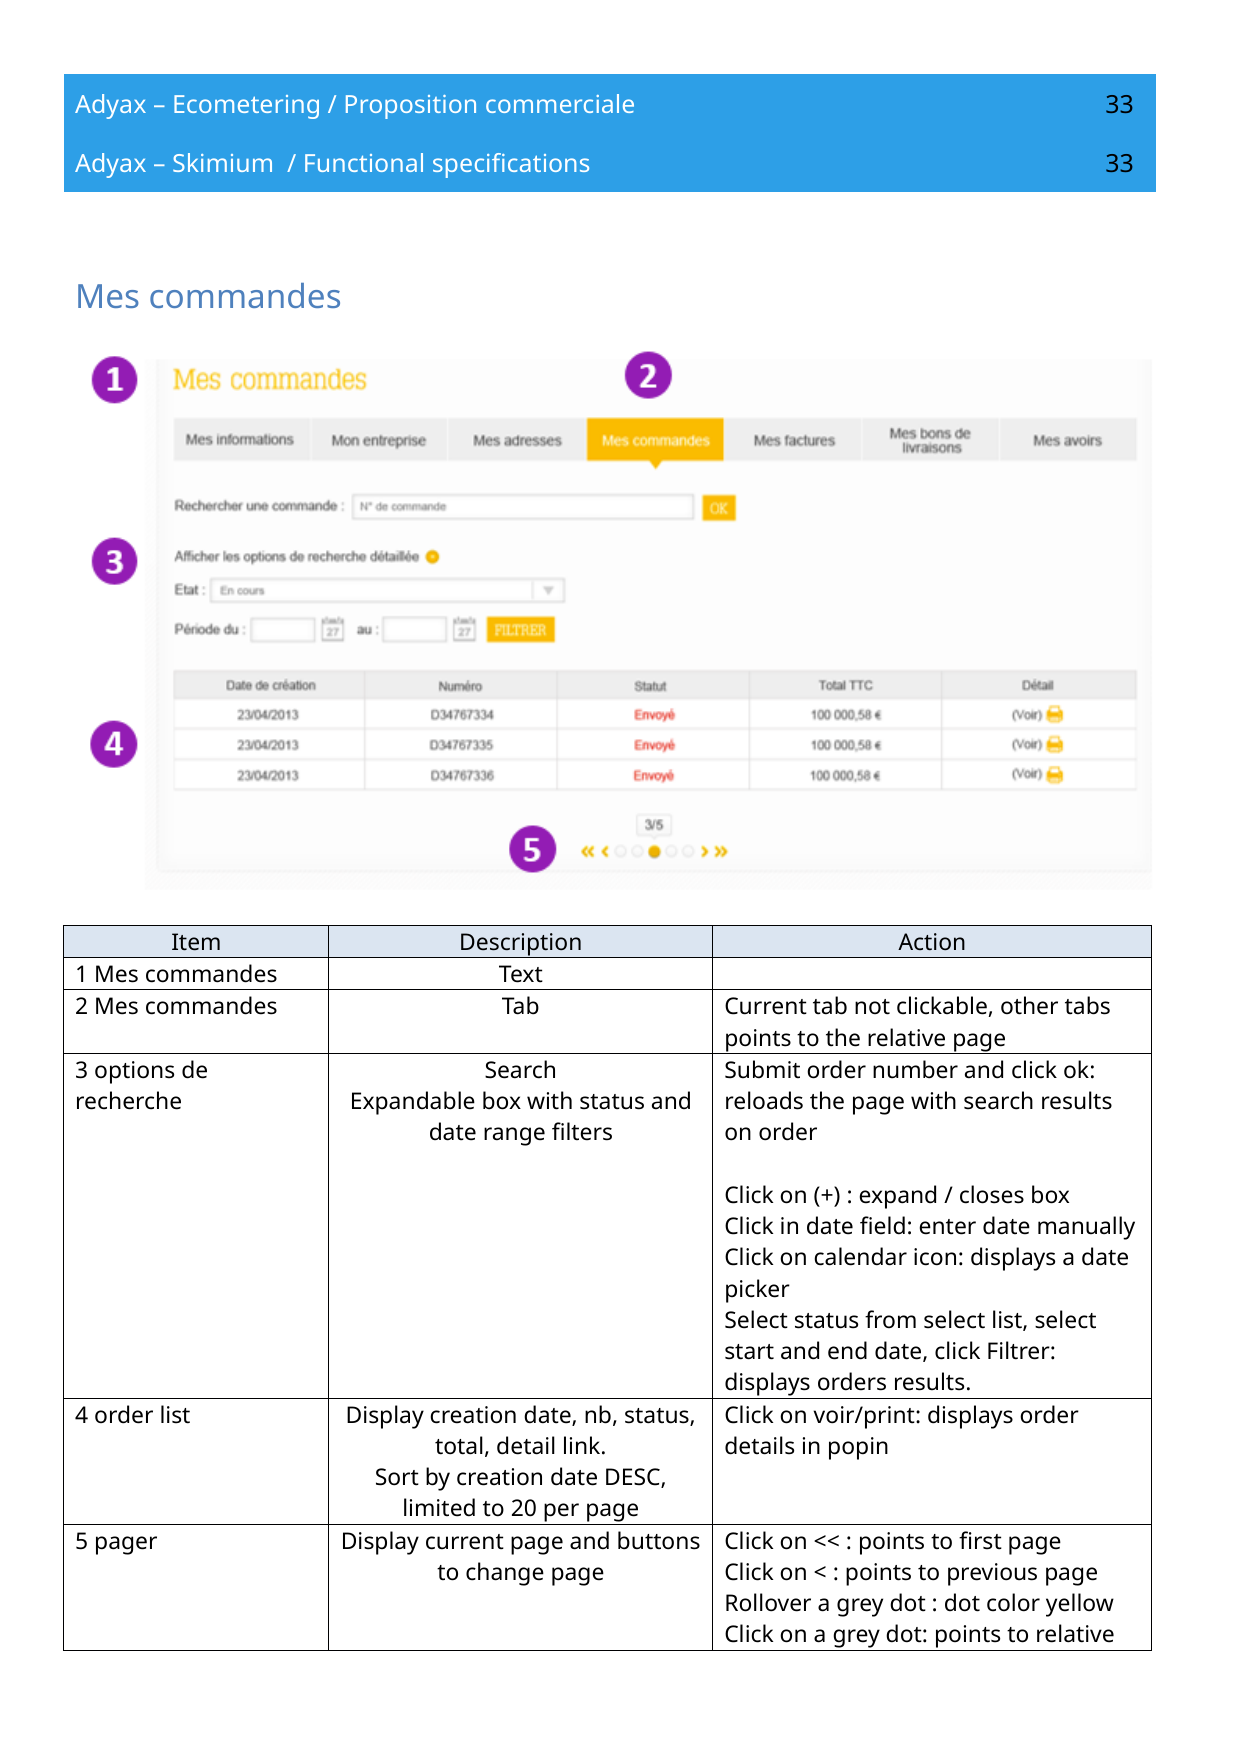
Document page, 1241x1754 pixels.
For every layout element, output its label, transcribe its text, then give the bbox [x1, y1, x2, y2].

table_cell 4 order list [64, 1399, 328, 1524]
table_cell 5 pager [64, 1525, 328, 1650]
table_cell [713, 958, 1151, 989]
table_cell Tab [329, 990, 712, 1053]
table_cell Click on voir/print: displays order details in popin [713, 1399, 1151, 1524]
table_header Action [713, 926, 1151, 957]
table_header Description [329, 926, 712, 957]
table_cell 1 Mes commandes [64, 958, 328, 989]
table_cell Display current page and buttons to change page [329, 1525, 712, 1650]
table_cell Submit order number and click ok: reloads the page with search results on order Click on (+) : expand / closes box Click in date field: enter date manually Click on calendar icon: displays a date picker Select status from select list, select start and end date, click Filtrer: displays orders results. [713, 1054, 1151, 1398]
table_cell 2 Mes commandes [64, 990, 328, 1053]
table_cell Text [329, 958, 712, 989]
table_cell Current tab not clickable, other tabs points to the relative page [713, 990, 1151, 1053]
table_cell Display creation date, nb, status, total, detail link. Sort by creation date DESC, limited to 20 per page [329, 1399, 712, 1524]
table_cell 3 options de recherche [64, 1054, 328, 1398]
table_cell Click on << : points to first page Click on < : points to previous page Rollover a grey dot : dot color yellow Click on a grey dot: points to relative [713, 1525, 1151, 1650]
picture [75, 330, 1163, 904]
subtitle Mes commandes [75, 272, 1165, 318]
table_header Item [64, 926, 328, 957]
table_cell Search Expandable box with status and date range filters [329, 1054, 712, 1398]
